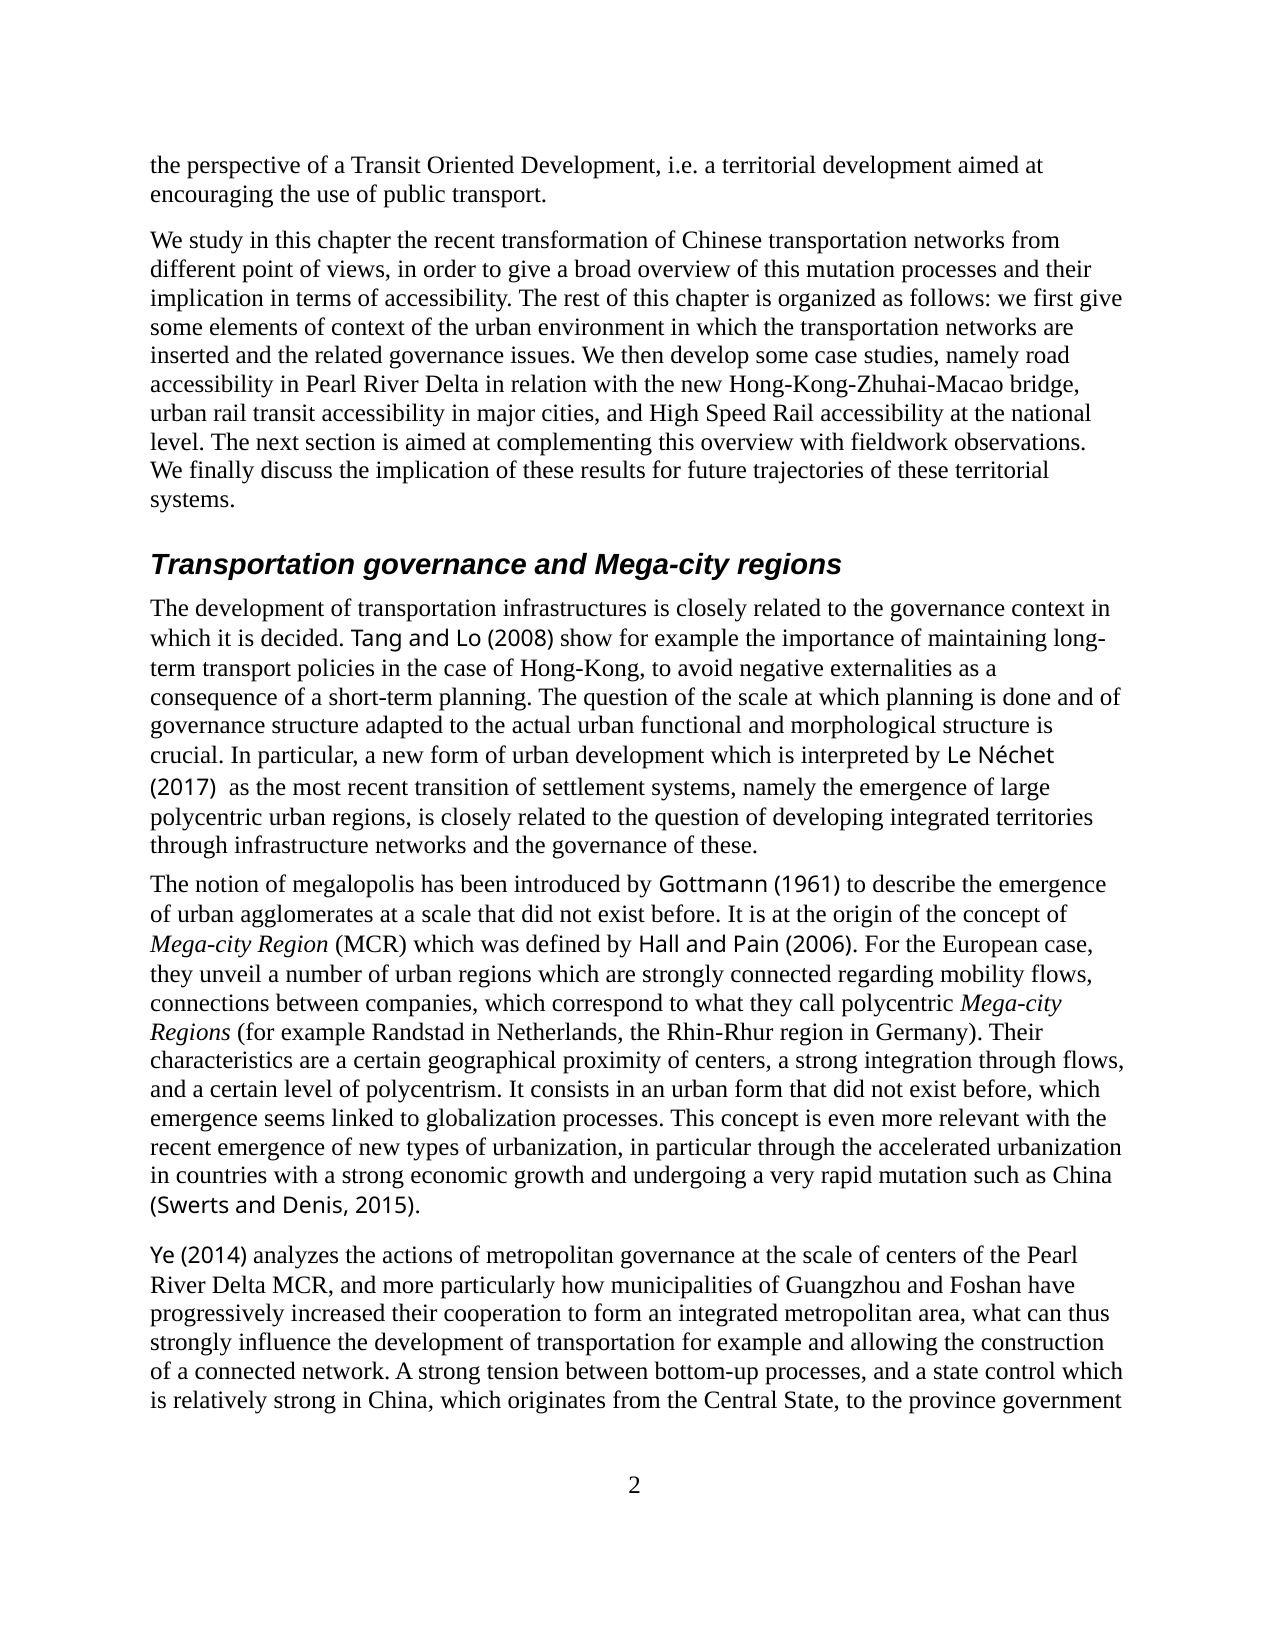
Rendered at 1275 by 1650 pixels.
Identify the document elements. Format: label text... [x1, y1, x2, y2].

text the perspective of a Transit Oriented Development, i.e. a territorial development aimed at encouraging the use of public transport. [150, 150, 1125, 207]
text The notion of megalopolis has been introduced by Gottmann (1961) to describe the emergence of urban agglomerates at a scale that did not exist before. It is at the origin of the concept of Mega-city Region (MCR) which was defined by Hall and Pain (2006). For the European case, they unveil a number of urban regions which are strongly connected regarding mobility flows, connections between companies, which correspond to what they call polycentric Mega-city Regions (for example Randstad in Netherlands, the Rhin-Rhur region in Germany). Their characteristics are a certain geographical proximity of centers, a strong integration through flows, and a certain level of polycentrism. It consists in an urban form that did not exist before, which emergence seems linked to globalization processes. This concept is even more relevant with the recent emergence of new types of urbanization, in particular through the accelerated urbanization in countries with a strong economic growth and undergoing a very rapid mutation such as China (Swerts and Denis, 2015). [150, 868, 1125, 1221]
text We study in this chapter the recent transformation of Chinese transportation networks from different point of views, in order to give a broad overview of this mutation processes and their implication in terms of accessibility. The rest of this chapter is organized as follows: we first give some elements of context of the urban environment in which the transportation networks are inserted and the related governance issues. We then develop some case studies, namely road accessibility in Pearl River Delta in relation with the new Hong-Kong-Zhuhai-Macao bridge, urban rail transit accessibility in major cities, and High Speed Rail accessibility at the national level. The next section is aimed at complementing this overview with fieldwork observations. We finally discuss the implication of these results for future trajectories of these territorial systems. [150, 225, 1125, 513]
text The development of transportation infrastructures is closely related to the governance context in which it is decided. Tang and Lo (2008) show for example the importance of maintaining long-term transport policies in the case of Hong-Kong, to avoid negative externalities as a consequence of a short-term planning. The question of the scale at which planning is done and of governance structure adapted to the actual urban functional and morphological structure is crucial. In particular, a new form of urban development which is interpreted by Le Néchet (2017) as the most recent transition of settlement systems, namely the emergence of large polycentric urban regions, is closely related to the question of developing integrated territories through infrastructure networks and the governance of these. [150, 593, 1125, 859]
subtitle Transportation governance and Mega-city regions [150, 547, 1125, 580]
text Ye (2014) analyzes the actions of metropolitan governance at the scale of centers of the Pearl River Delta MCR, and more particularly how municipalities of Guangzhou and Foshan have progressively increased their cooperation to form an integrated metropolitan area, what can thus strongly influence the development of transportation for example and allowing the construction of a connected network. A strong tension between bottom-up processes, and a state control which is relatively strong in China, which originates from the Central State, to the province government [150, 1238, 1125, 1413]
